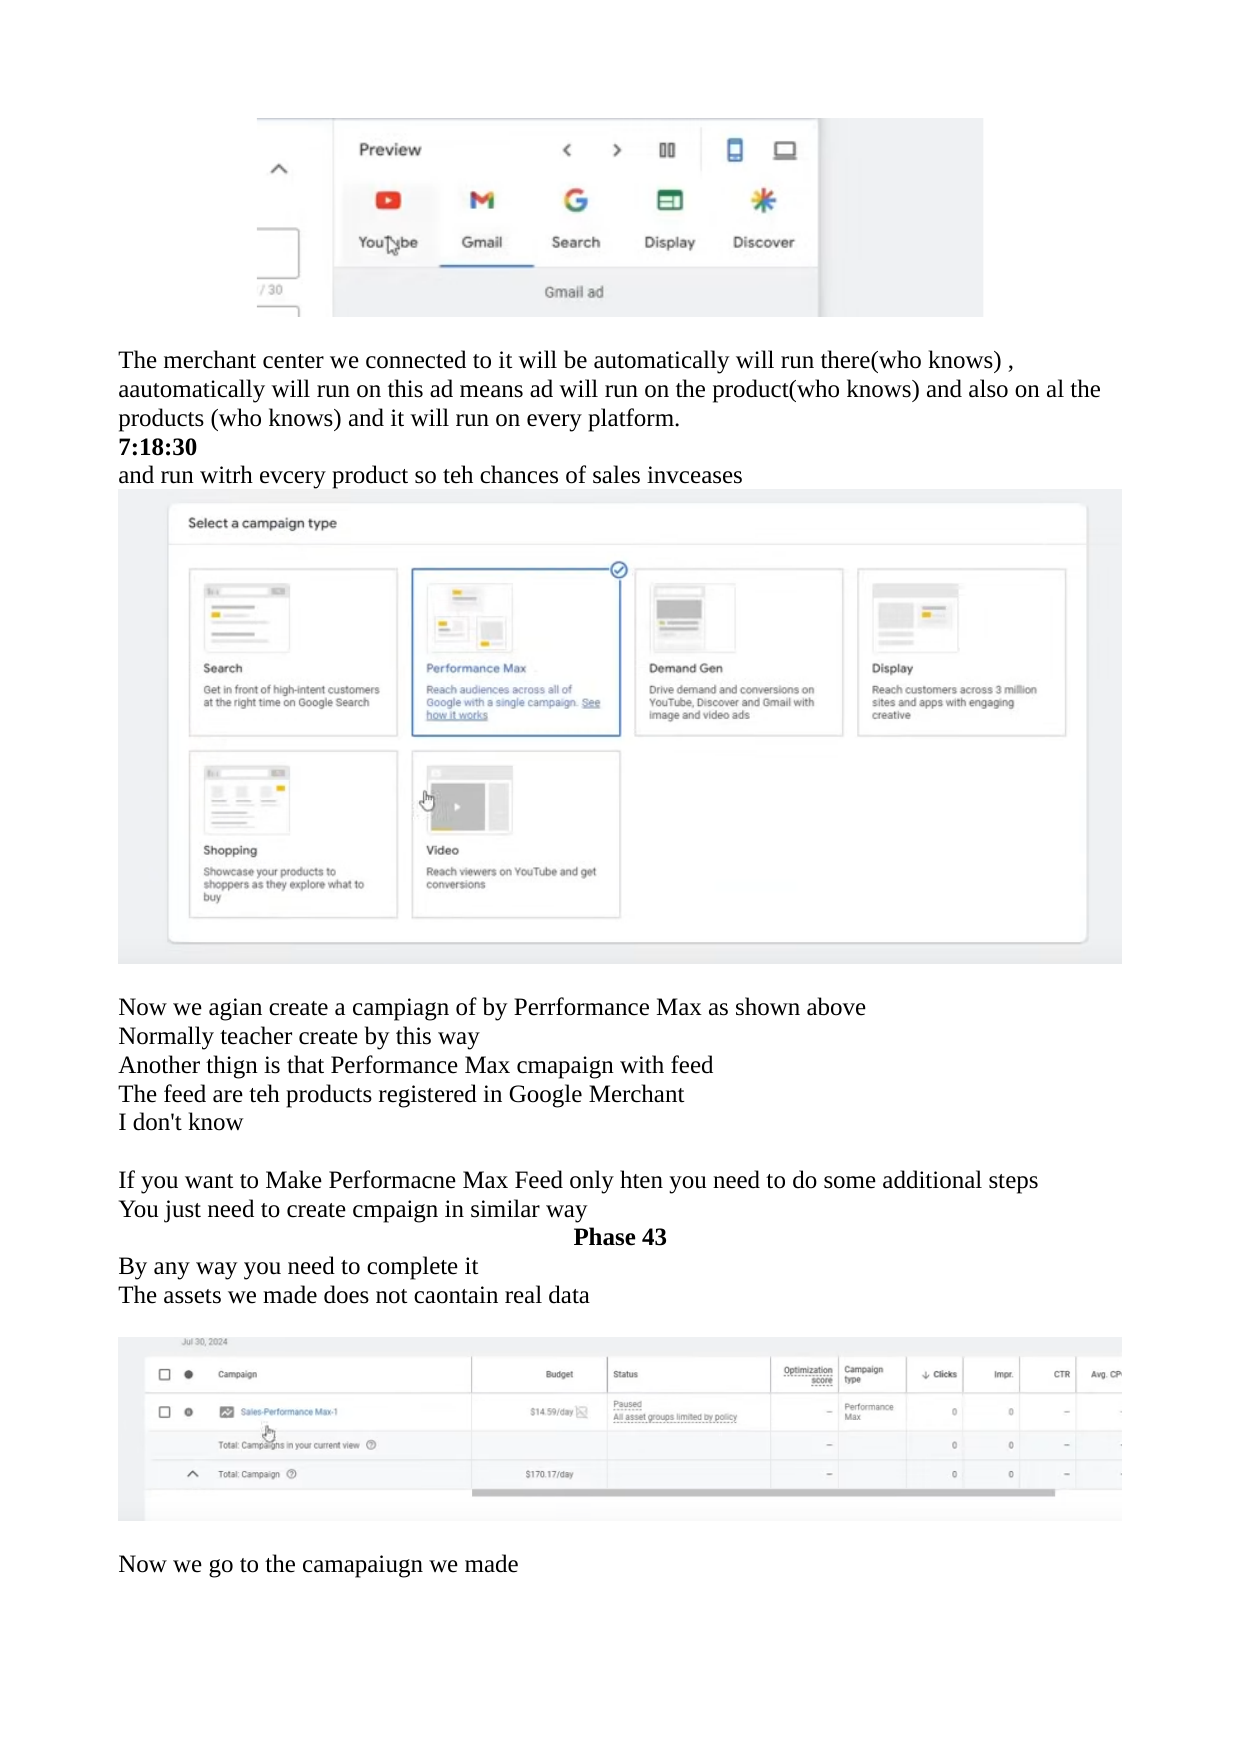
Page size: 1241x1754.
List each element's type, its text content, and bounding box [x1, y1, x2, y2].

text Phase 43 [118, 1222, 1122, 1251]
text The feed are teh products registered in Google Merchant [118, 1079, 1122, 1107]
picture [256, 118, 984, 317]
text I don't know [118, 1107, 1122, 1136]
text The merchant center we connected to it will be automatically will run there(who knows) , aautomatically will run on this ad means ad will run on the product(who knows) and also on al the products (who knows) and it will run on every platform. [118, 345, 1122, 432]
picture [118, 1337, 1122, 1521]
text Now we agian create a campiagn of by Perrformance Max as shown above [118, 992, 1122, 1021]
text 7:18:30 [118, 432, 1122, 460]
text The assets we made does not caontain real data [118, 1280, 1122, 1309]
text Normally teacher create by this way [118, 1021, 1122, 1050]
text By any way you need to complete it [118, 1251, 1122, 1280]
text Another thign is that Performance Max cmapaign with feed [118, 1050, 1122, 1079]
text You just need to create cmpaign in similar way [118, 1194, 1122, 1222]
picture [118, 489, 1122, 964]
text If you want to Make Performacne Max Feed only hten you need to do some additional steps [118, 1165, 1122, 1194]
text and run witrh evcery product so teh chances of sales invceases [118, 460, 1122, 489]
text Now we go to the camapaiugn we made [118, 1549, 1122, 1578]
